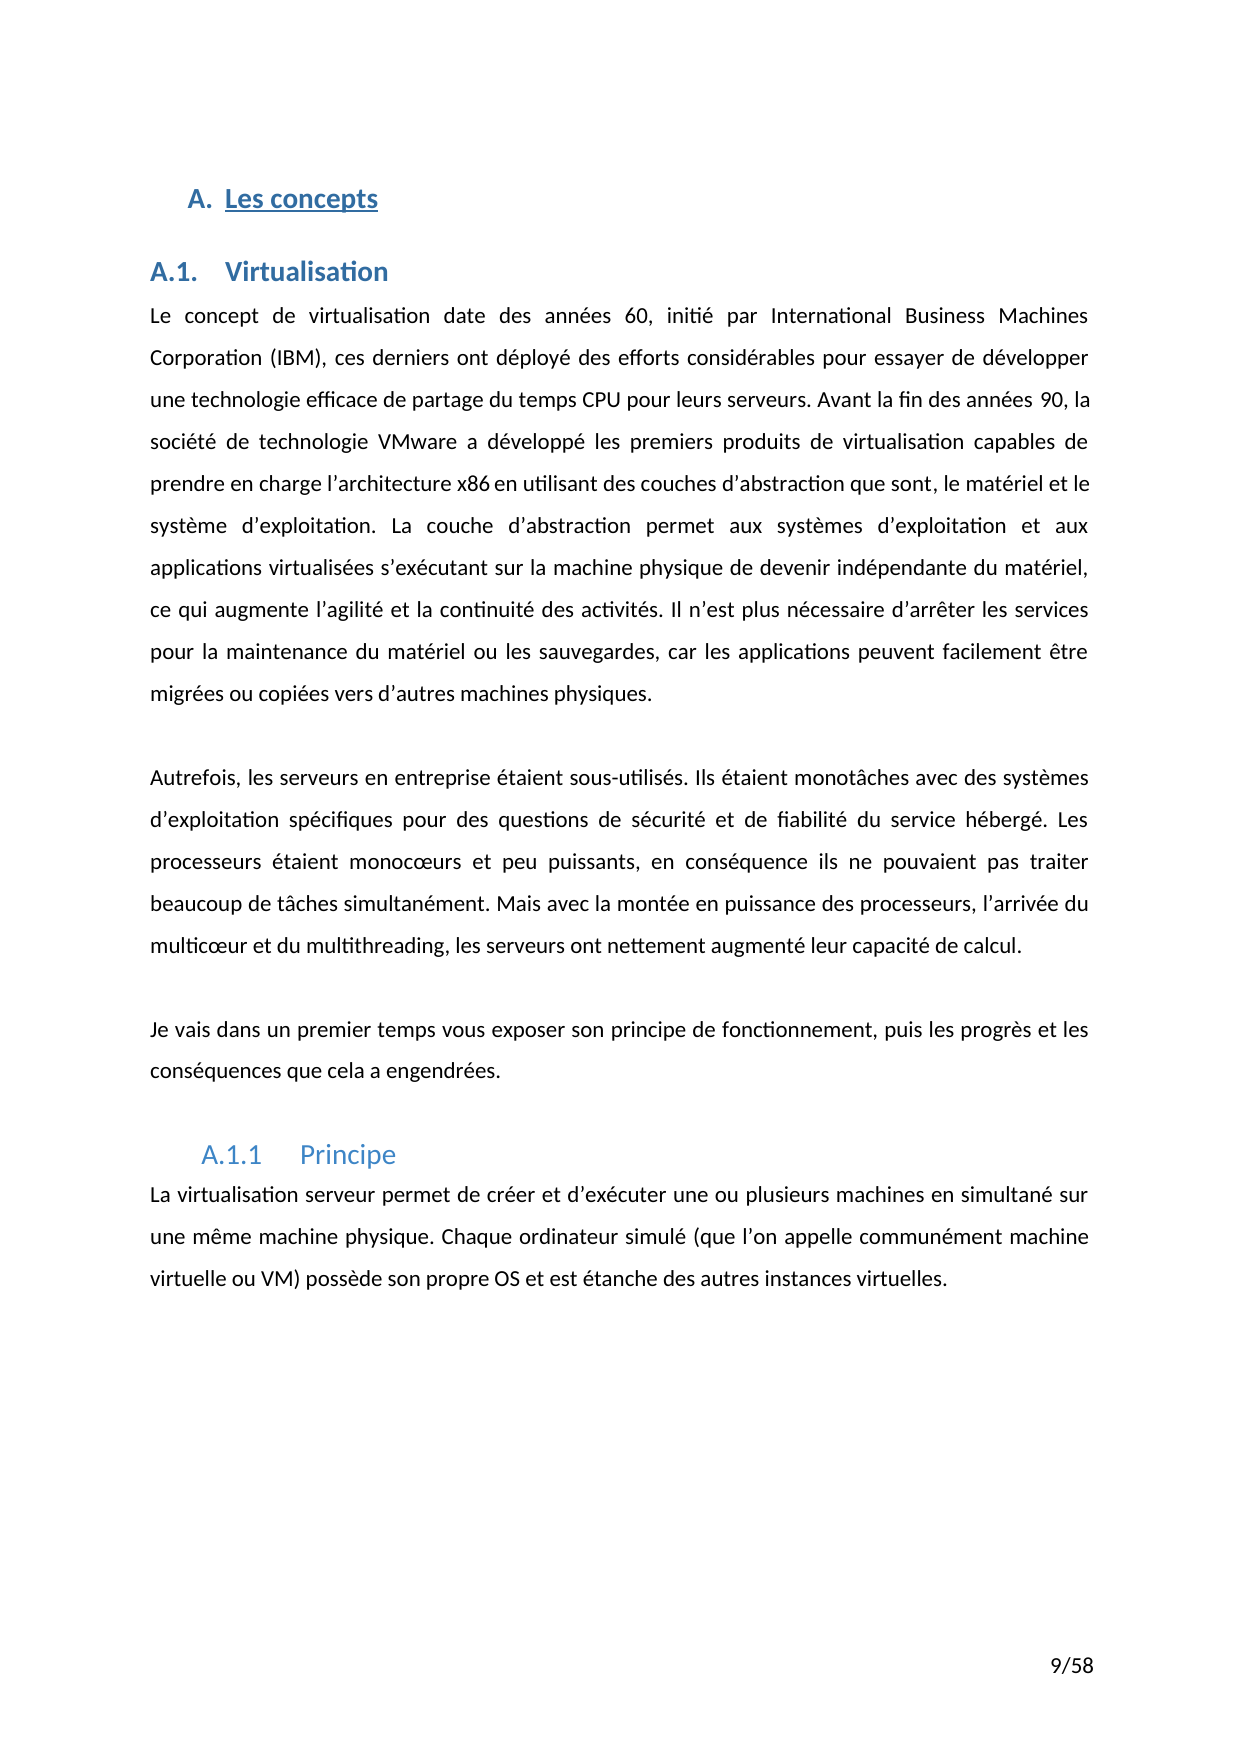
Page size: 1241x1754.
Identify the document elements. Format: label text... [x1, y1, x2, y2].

text La virtualisation serveur permet de créer et d’exécuter une ou plusieurs machines en simultané sur une même machine physique. Chaque ordinateur simulé (que l’on appelle communément machine virtuelle ou VM) possède son propre OS et est étanche des autres instances virtuelles. [150, 1180, 1090, 1292]
subtitle Virtualisation [150, 253, 1090, 288]
subtitle Principe [201, 1136, 1090, 1172]
text Je vais dans un premier temps vous exposer son principe de fonctionnement, puis les progrès et les conséquences que cela a engendrées. [150, 1015, 1090, 1085]
text Le concept de virtualisation date des années 60, initié par International Business Machines Corporation (IBM), ces derniers ont déployé des efforts considérables pour essayer de développer une technologie efficace de partage du temps CPU pour leurs serveurs. Avant la fin des années 90, la société de technologie VMware a développé les premiers produits de virtualisation capables de prendre en charge l’architecture x86 en utilisant des couches d’abstraction que sont, le matériel et le système d’exploitation. La couche d’abstraction permet aux systèmes d’exploitation et aux applications virtualisées s’exécutant sur la machine physique de devenir indépendante du matériel, ce qui augmente l’agilité et la continuité des activités. Il n’est plus nécessaire d’arrêter les services pour la maintenance du matériel ou les sauvegardes, car les applications peuvent facilement être migrées ou copiées vers d’autres machines physiques. [150, 301, 1090, 707]
subtitle Les concepts [187, 180, 1090, 215]
text Autrefois, les serveurs en entreprise étaient sous-utilisés. Ils étaient monotâches avec des systèmes d’exploitation spécifiques pour des questions de sécurité et de fiabilité du service hébergé. Les processeurs étaient monocœurs et peu puissants, en conséquence ils ne pouvaient pas traiter beaucoup de tâches simultanément. Mais avec la montée en puissance des processeurs, l’arrivée du multicœur et du multithreading, les serveurs ont nettement augmenté leur capacité de calcul. [150, 763, 1090, 959]
